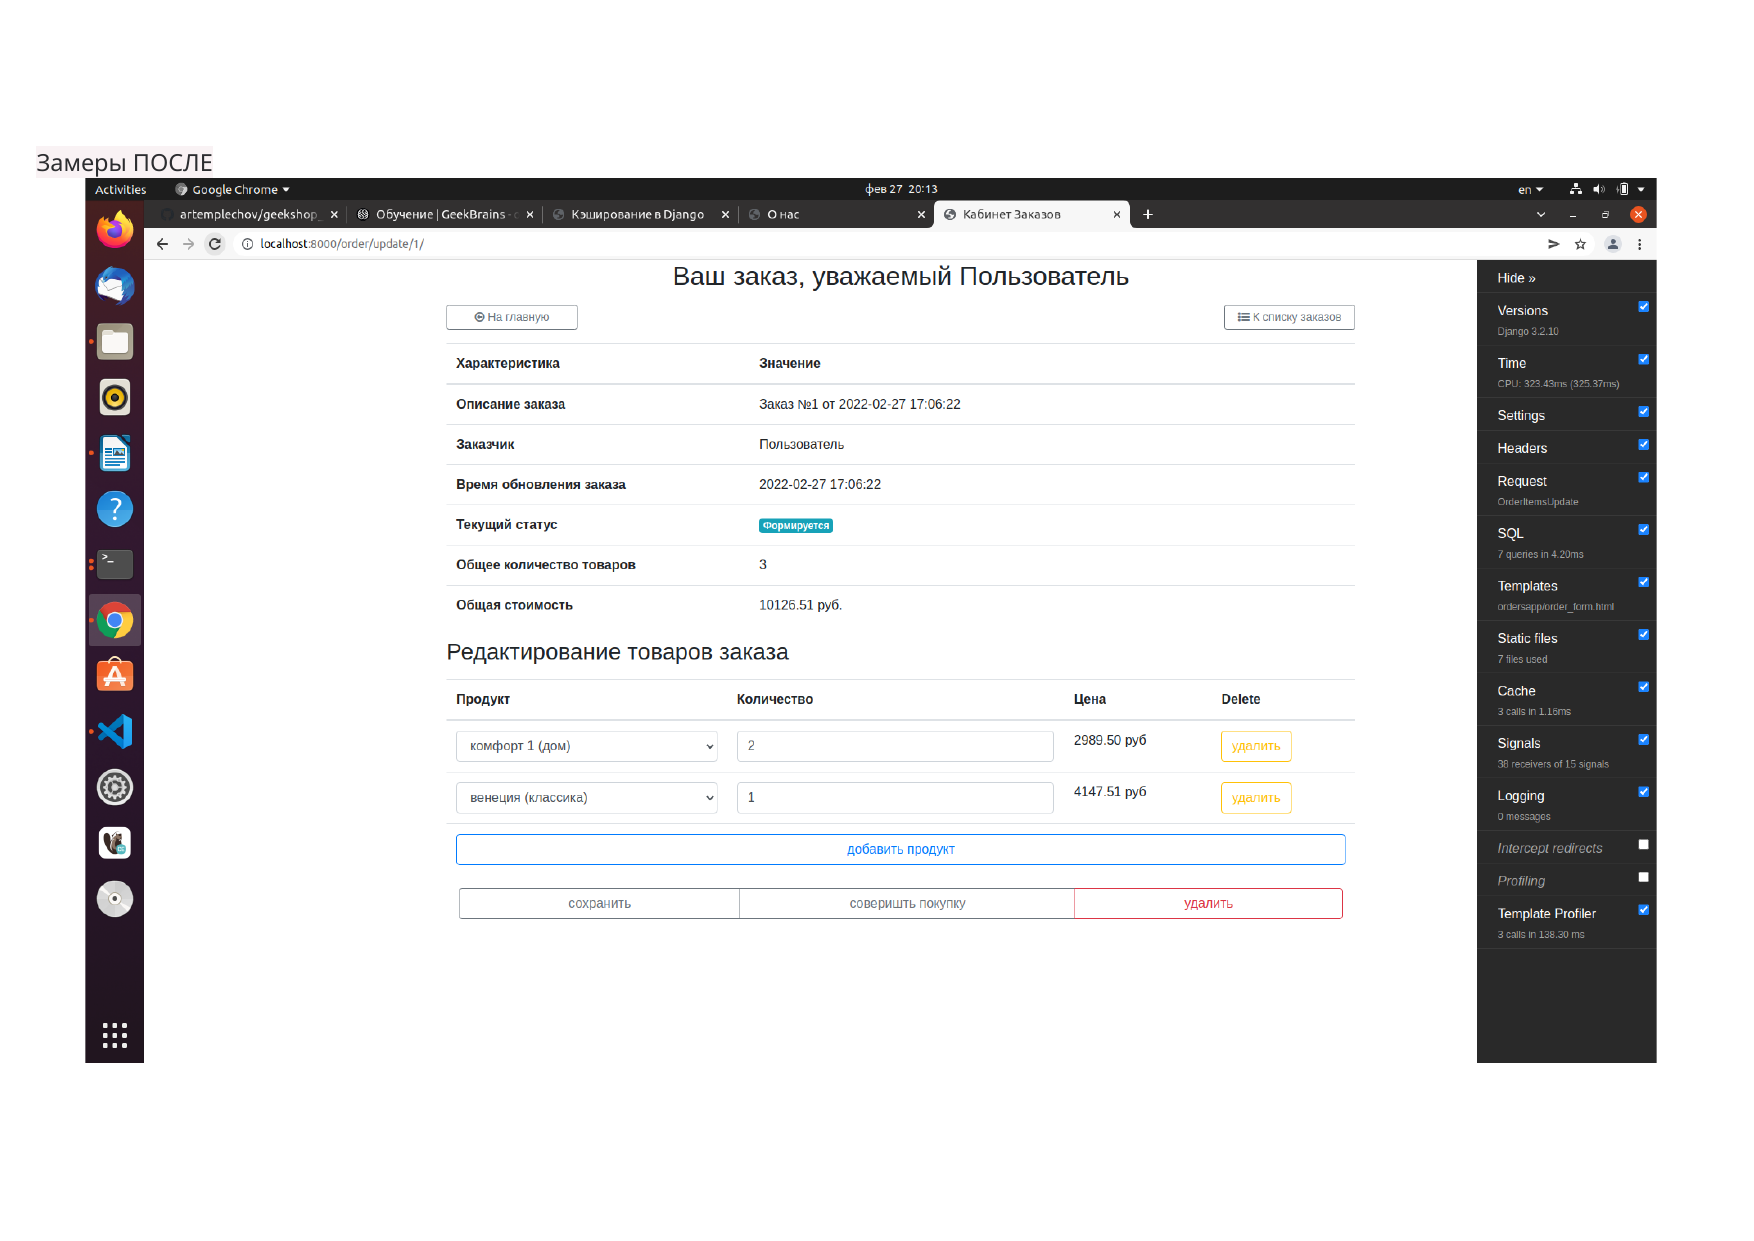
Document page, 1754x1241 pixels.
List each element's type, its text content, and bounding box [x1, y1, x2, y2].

text Замеры ПОСЛЕ [36, 146, 1706, 178]
picture [85, 178, 1657, 1063]
